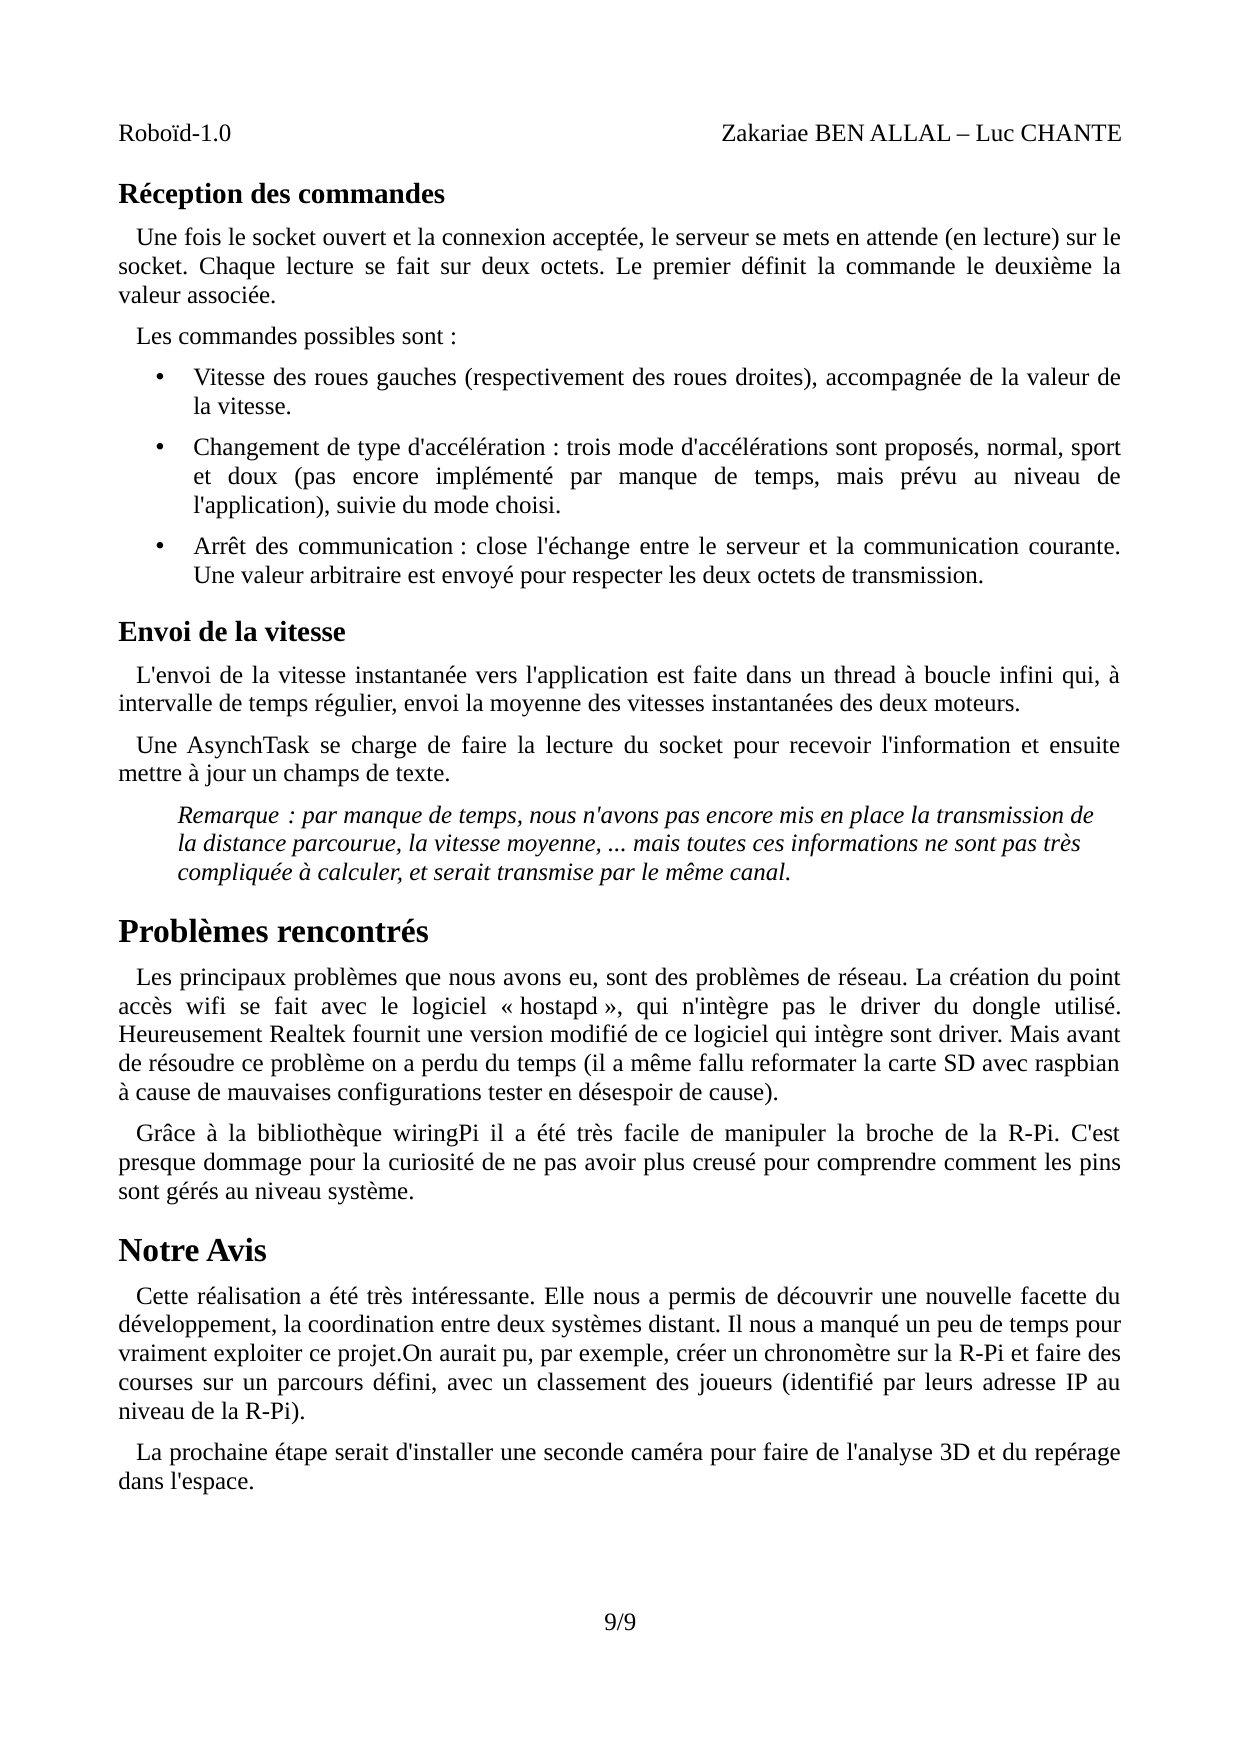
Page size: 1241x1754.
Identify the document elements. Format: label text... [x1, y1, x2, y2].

subtitle Réception des commandes [118, 176, 1122, 210]
list Vitesse des roues gauches (respectivement des roues droites), accompagnée de la valeur de la vitesse. [156, 362, 1122, 420]
list Changement de type d'accélération : trois mode d'accélérations sont proposés, normal, sport et doux (pas encore implémenté par manque de temps, mais prévu au niveau de l'application), suivie du mode choisi. [156, 432, 1122, 519]
text Une fois le socket ouvert et la connexion acceptée, le serveur se mets en attende (en lecture) sur le socket. Chaque lecture se fait sur deux octets. Le premier définit la commande le deuxième la valeur associée. [118, 222, 1122, 309]
text Les principaux problèmes que nous avons eu, sont des problèmes de réseau. La création du point accès wifi se fait avec le logiciel « hostapd », qui n'intègre pas le driver du dongle utilisé. Heureusement Realtek fournit une version modifié de ce logiciel qui intègre sont driver. Mais avant de résoudre ce problème on a perdu du temps (il a même fallu reformater la carte SD avec raspbian à cause de mauvaises configurations tester en désespoir de cause). [118, 962, 1122, 1106]
list Remarque : par manque de temps, nous n'avons pas encore mis en place la transmission de la distance parcourue, la vitesse moyenne, ... mais toutes ces informations ne sont pas très compliquée à calculer, et serait transmise par le même canal. [177, 800, 1122, 886]
text Cette réalisation a été très intéressante. Elle nous a permis de découvrir une nouvelle facette du développement, la coordination entre deux systèmes distant. Il nous a manqué un peu de temps pour vraiment exploiter ce projet.On aurait pu, par exemple, créer un chronomètre sur la R-Pi et faire des courses sur un parcours défini, avec un classement des joueurs (identifié par leurs adresse IP au niveau de la R-Pi). [118, 1281, 1122, 1424]
list Arrêt des communication : close l'échange entre le serveur et la communication courante. Une valeur arbitraire est envoyé pour respecter les deux octets de transmission. [156, 531, 1122, 589]
subtitle Problèmes rencontrés [118, 911, 1122, 949]
text Une AsynchTask se charge de faire la lecture du socket pour recevoir l'information et ensuite mettre à jour un champs de texte. [118, 730, 1122, 787]
text Les commandes possibles sont : [118, 321, 1122, 350]
text L'envoi de la vitesse instantanée vers l'application est faite dans un thread à boucle infini qui, à intervalle de temps régulier, envoi la moyenne des vitesses instantanées des deux moteurs. [118, 660, 1122, 717]
text Grâce à la bibliothèque wiringPi il a été très facile de manipuler la broche de la R-Pi. C'est presque dommage pour la curiosité de ne pas avoir plus creusé pour comprendre comment les pins sont gérés au niveau système. [118, 1118, 1122, 1204]
subtitle Envoi de la vitesse [118, 614, 1122, 647]
text La prochaine étape serait d'installer une seconde caméra pour faire de l'analyse 3D et du repérage dans l'espace. [118, 1437, 1122, 1494]
subtitle Notre Avis [118, 1229, 1122, 1268]
